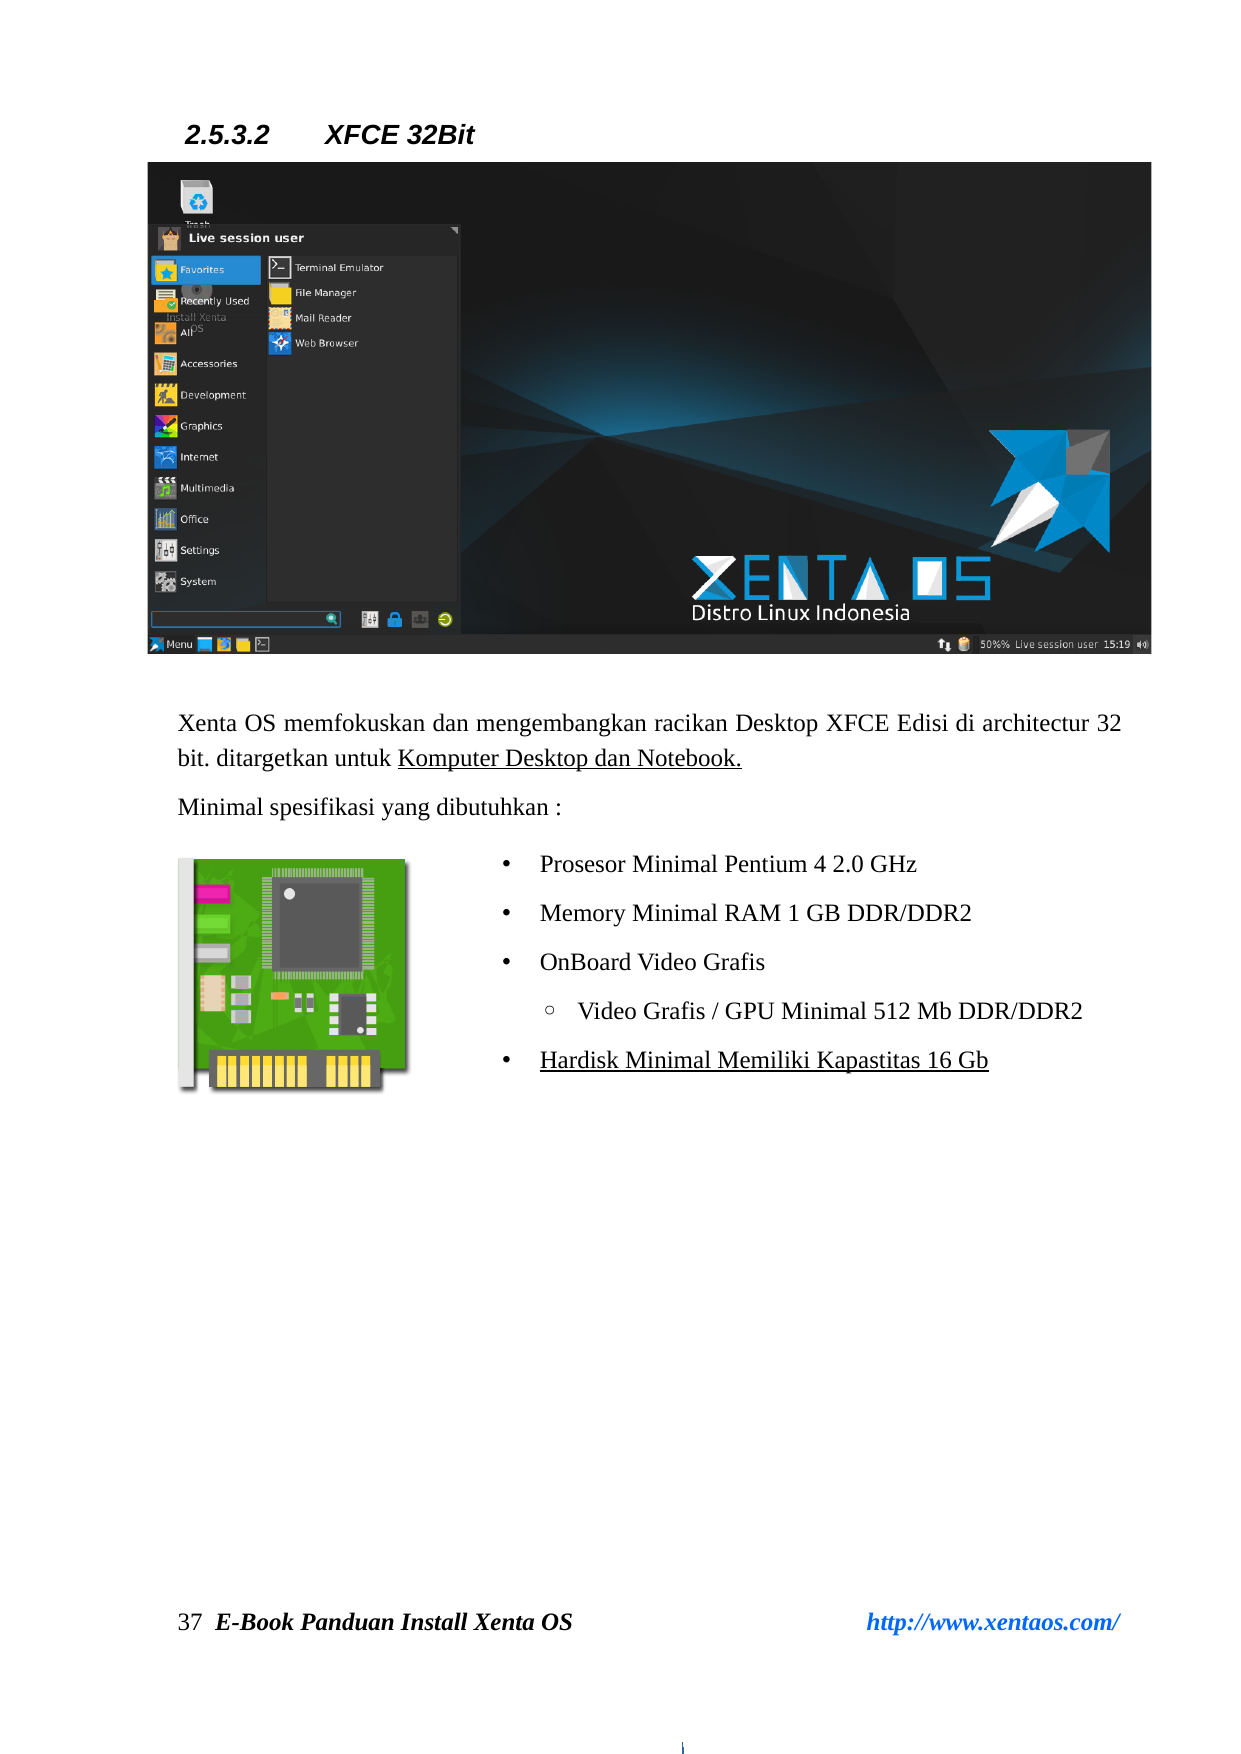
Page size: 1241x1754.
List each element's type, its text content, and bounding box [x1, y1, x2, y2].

subtitle XFCE 32Bit [177, 118, 1122, 150]
picture [147, 162, 1152, 654]
list Prosesor Minimal Pentium 4 2.0 GHz [415, 849, 1122, 878]
list Memory Minimal RAM 1 GB DDR/DDR2 [415, 898, 1122, 927]
list Video Grafis / GPU Minimal 512 Mb DDR/DDR2 [415, 996, 1122, 1025]
text Xenta OS memfokuskan dan mengembangkan racikan Desktop XFCE Edisi di architectur 32 bit. ditargetkan untuk Komputer Desktop dan Notebook. [177, 708, 1122, 771]
list OnBoard Video Grafis [415, 947, 1122, 976]
text Minimal spesifikasi yang dibutuhkan : [177, 792, 1122, 820]
picture [167, 849, 415, 1097]
list Hardisk Minimal Memiliki Kapastitas 16 Gb [415, 1045, 1122, 1074]
